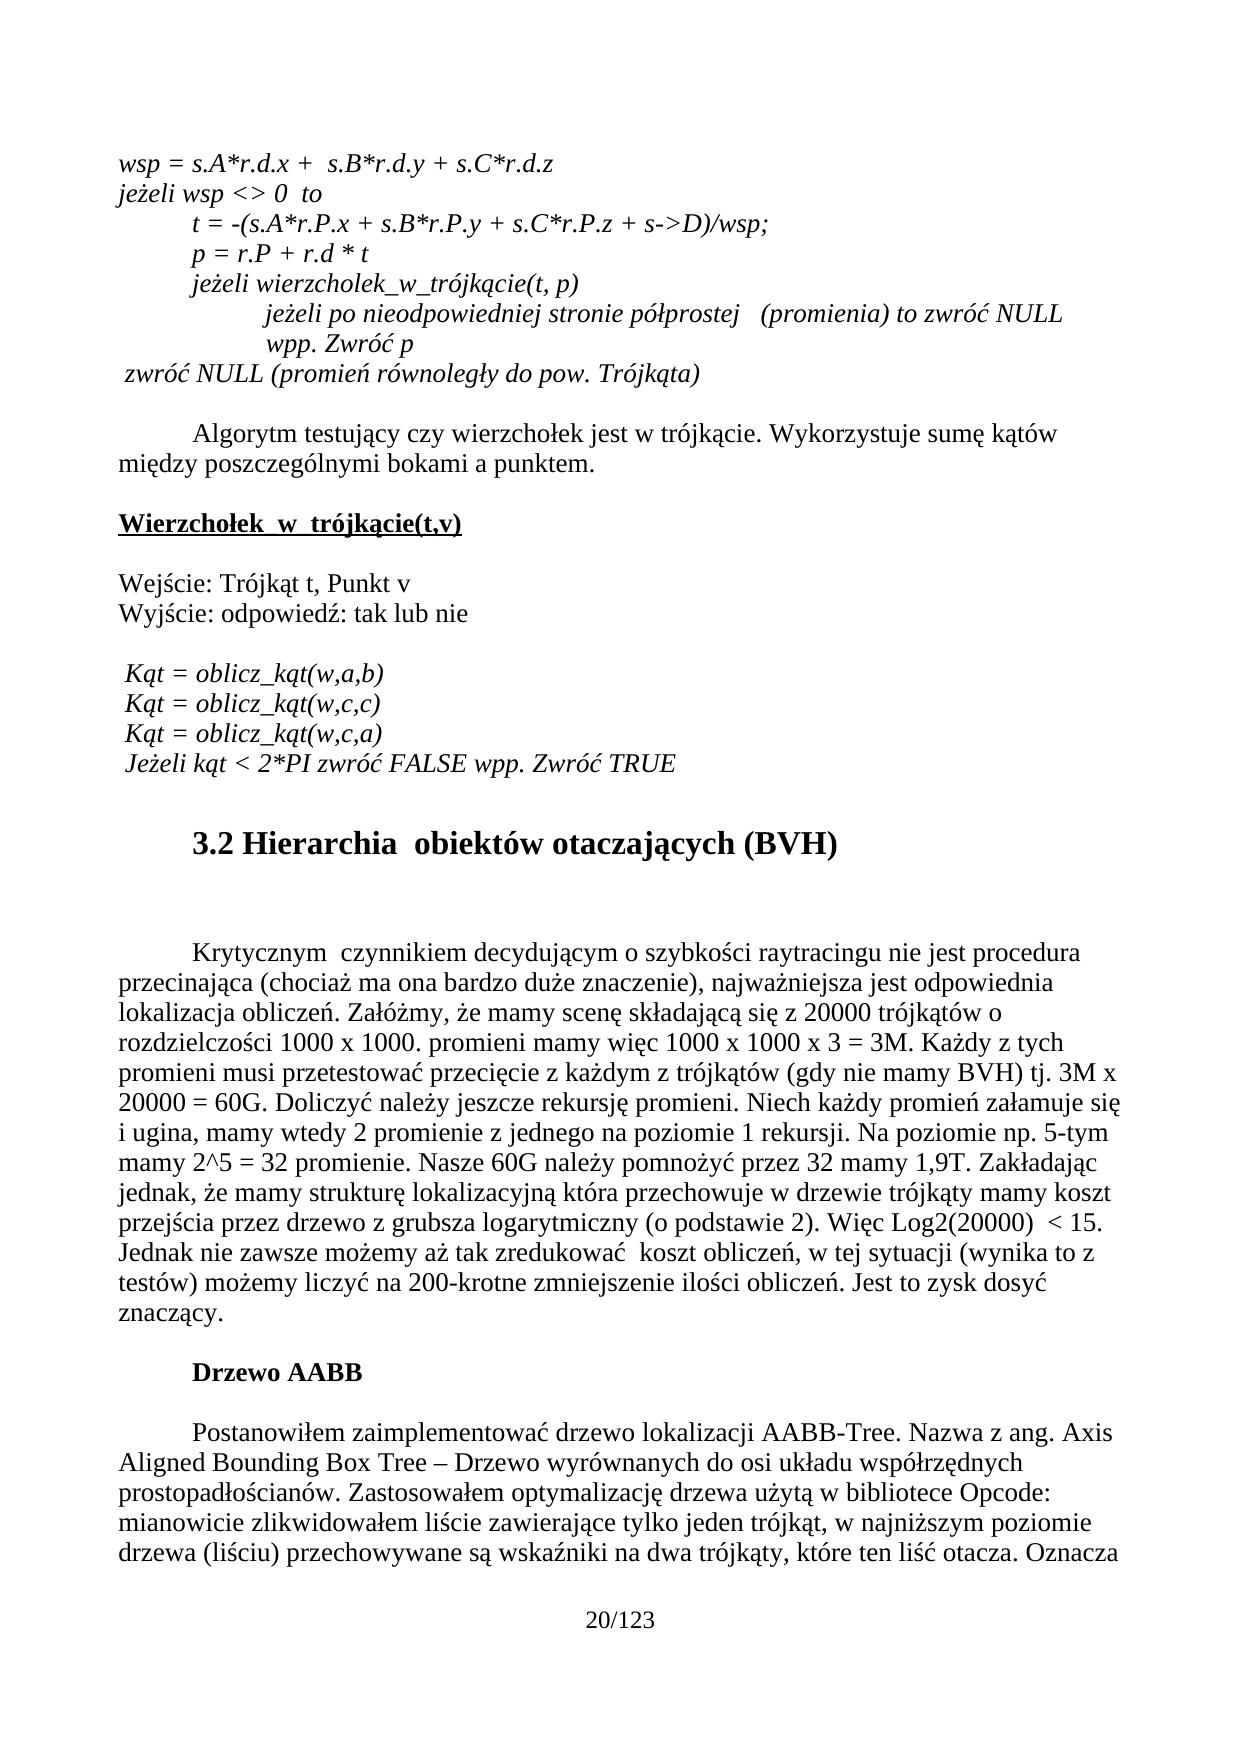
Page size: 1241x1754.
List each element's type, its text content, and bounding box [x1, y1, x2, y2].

text 3.2 Hierarchia obiektów otaczających (BVH) [118, 824, 1122, 861]
text Kąt = oblicz_kąt(w,c,c) [118, 688, 1122, 718]
text Wejście: Trójkąt t, Punkt v [118, 568, 1122, 598]
text Drzewo AABB [118, 1357, 1122, 1387]
text jeżeli wsp <> 0 to [118, 178, 1122, 208]
text wpp. Zwróć p [266, 328, 1122, 358]
text Kąt = oblicz_kąt(w,a,b) [118, 658, 1122, 688]
text Wyjście: odpowiedź: tak lub nie [118, 598, 1122, 628]
text Krytycznym czynnikiem decydującym o szybkości raytracingu nie jest procedura przecinająca (chociaż ma ona bardzo duże znaczenie), najważniejsza jest odpowiednia lokalizacja obliczeń. Załóżmy, że mamy scenę składającą się z 20000 trójkątów o rozdzielczości 1000 x 1000. promieni mamy więc 1000 x 1000 x 3 = 3M. Każdy z tych promieni musi przetestować przecięcie z każdym z trójkątów (gdy nie mamy BVH) tj. 3M x 20000 = 60G. Doliczyć należy jeszcze rekursję promieni. Niech każdy promień załamuje się i ugina, mamy wtedy 2 promienie z jednego na poziomie 1 rekursji. Na poziomie np. 5-tym mamy 2^5 = 32 promienie. Nasze 60G należy pomnożyć przez 32 mamy 1,9T. Zakładając jednak, że mamy strukturę lokalizacyjną która przechowuje w drzewie trójkąty mamy koszt przejścia przez drzewo z grubsza logarytmiczny (o podstawie 2). Więc Log2(20000) < 15. Jednak nie zawsze możemy aż tak zredukować koszt obliczeń, w tej sytuacji (wynika to z testów) możemy liczyć na 200-krotne zmniejszenie ilości obliczeń. Jest to zysk dosyć znaczący. [118, 937, 1122, 1327]
text Postanowiłem zaimplementować drzewo lokalizacji AABB-Tree. Nazwa z ang. Axis Aligned Bounding Box Tree – Drzewo wyrównanych do osi układu współrzędnych prostopadłościanów. Zastosowałem optymalizację drzewa użytą w bibliotece Opcode: mianowicie zlikwidowałem liście zawierające tylko jeden trójkąt, w najniższym poziomie drzewa (liściu) przechowywane są wskaźniki na dwa trójkąty, które ten liść otacza. Oznacza [118, 1417, 1122, 1567]
text Jeżeli kąt < 2*PI zwróć FALSE wpp. Zwróć TRUE [118, 748, 1122, 778]
text p = r.P + r.d * t [118, 238, 1122, 268]
text zwróć NULL (promień równoległy do pow. Trójkąta) [118, 358, 1122, 388]
text t = -(s.A*r.P.x + s.B*r.P.y + s.C*r.P.z + s->D)/wsp; [118, 208, 1122, 238]
text Kąt = oblicz_kąt(w,c,a) [118, 718, 1122, 748]
text wsp = s.A*r.d.x + s.B*r.d.y + s.C*r.d.z [118, 148, 1122, 178]
text jeżeli po nieodpowiedniej stronie półprostej (promienia) to zwróć NULL [265, 298, 1122, 328]
text jeżeli wierzcholek_w_trójkącie(t, p) [118, 268, 1122, 298]
text Wierzchołek_w_trójkącie(t,v) [118, 508, 1122, 538]
text Algorytm testujący czy wierzchołek jest w trójkącie. Wykorzystuje sumę kątów między poszczególnymi bokami a punktem. [118, 418, 1122, 478]
